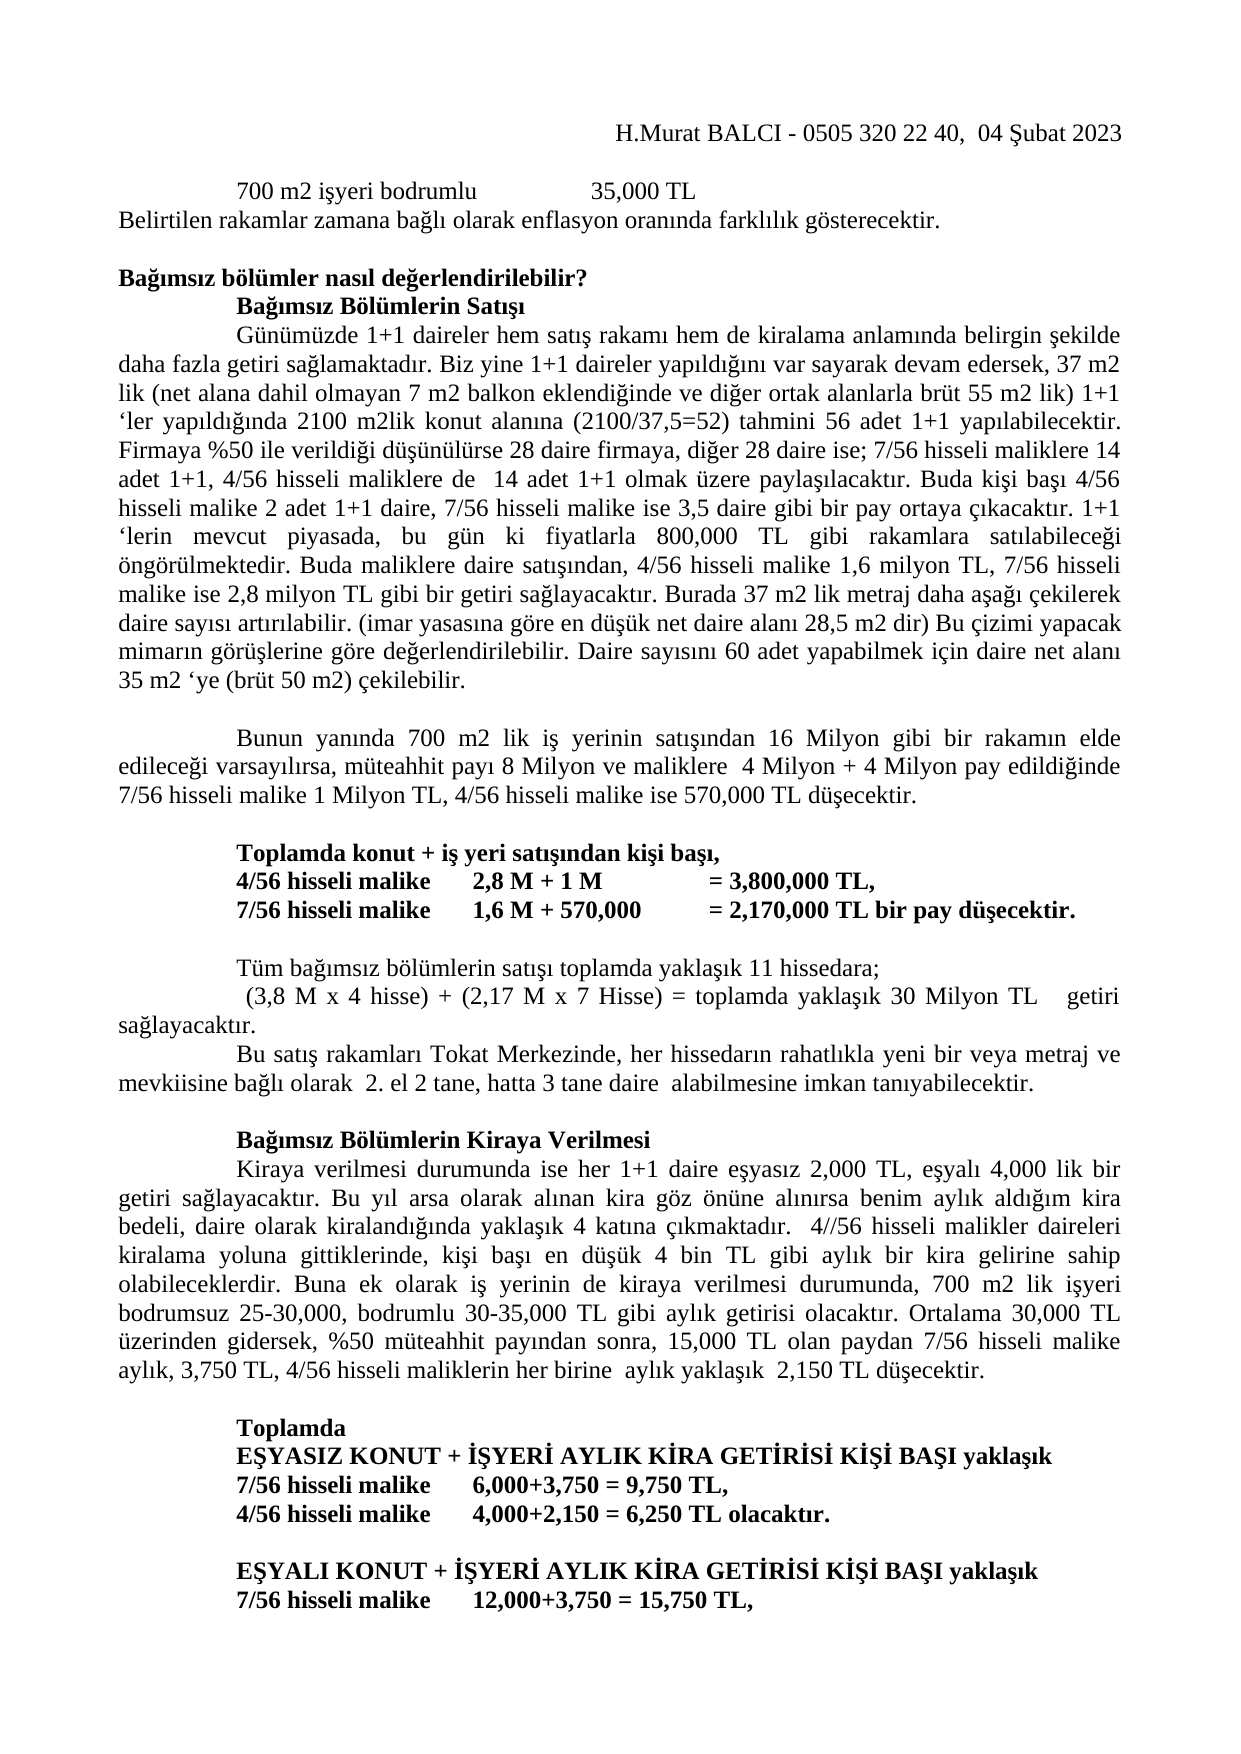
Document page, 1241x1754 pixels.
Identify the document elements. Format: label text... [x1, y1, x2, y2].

text Bu satış rakamları Tokat Merkezinde, her hissedarın rahatlıkla yeni bir veya metraj ve mevkiisine bağlı olarak 2. el 2 tane, hatta 3 tane daire alabilmesine imkan tanıyabilecektir. [118, 1039, 1122, 1096]
text Toplamda [118, 1413, 1122, 1441]
text Toplamda konut + iş yeri satışından kişi başı, [118, 838, 1122, 866]
text Belirtilen rakamlar zamana bağlı olarak enflasyon oranında farklılık gösterecektir. [118, 205, 1122, 234]
text Bağımsız bölümler nasıl değerlendirilebilir? [118, 263, 1122, 291]
text 700 m2 işyeri bodrumlu 35,000 TL [118, 176, 1122, 205]
text 7/56 hisseli malike 6,000+3,750 = 9,750 TL, [118, 1470, 1122, 1499]
text Bunun yanında 700 m2 lik iş yerinin satışından 16 Milyon gibi bir rakamın elde edileceği varsayılırsa, müteahhit payı 8 Milyon ve maliklere 4 Milyon + 4 Milyon pay edildiğinde 7/56 hisseli malike 1 Milyon TL, 4/56 hisseli malike ise 570,000 TL düşecektir. [118, 723, 1122, 809]
text Bağımsız Bölümlerin Kiraya Verilmesi [118, 1125, 1122, 1154]
text EŞYALI KONUT + İŞYERİ AYLIK KİRA GETİRİSİ KİŞİ BAŞI yaklaşık [118, 1556, 1122, 1585]
text EŞYASIZ KONUT + İŞYERİ AYLIK KİRA GETİRİSİ KİŞİ BAŞI yaklaşık [118, 1441, 1122, 1470]
text Tüm bağımsız bölümlerin satışı toplamda yaklaşık 11 hissedara; [118, 953, 1122, 981]
text 4/56 hisseli malike 2,8 M + 1 M = 3,800,000 TL, [118, 866, 1122, 895]
text Günümüzde 1+1 daireler hem satış rakamı hem de kiralama anlamında belirgin şekilde daha fazla getiri sağlamaktadır. Biz yine 1+1 daireler yapıldığını var sayarak devam edersek, 37 m2 lik (net alana dahil olmayan 7 m2 balkon eklendiğinde ve diğer ortak alanlarla brüt 55 m2 lik) 1+1 ‘ler yapıldığında 2100 m2lik konut alanına (2100/37,5=52) tahmini 56 adet 1+1 yapılabilecektir. Firmaya %50 ile verildiği düşünülürse 28 daire firmaya, diğer 28 daire ise; 7/56 hisseli maliklere 14 adet 1+1, 4/56 hisseli maliklere de 14 adet 1+1 olmak üzere paylaşılacaktır. Buda kişi başı 4/56 hisseli malike 2 adet 1+1 daire, 7/56 hisseli malike ise 3,5 daire gibi bir pay ortaya çıkacaktır. 1+1 ‘lerin mevcut piyasada, bu gün ki fiyatlarla 800,000 TL gibi rakamlara satılabileceği öngörülmektedir. Buda maliklere daire satışından, 4/56 hisseli malike 1,6 milyon TL, 7/56 hisseli malike ise 2,8 milyon TL gibi bir getiri sağlayacaktır. Burada 37 m2 lik metraj daha aşağı çekilerek daire sayısı artırılabilir. (imar yasasına göre en düşük net daire alanı 28,5 m2 dir) Bu çizimi yapacak mimarın görüşlerine göre değerlendirilebilir. Daire sayısını 60 adet yapabilmek için daire net alanı 35 m2 ‘ye (brüt 50 m2) çekilebilir. [118, 320, 1122, 694]
text Bağımsız Bölümlerin Satışı [118, 291, 1122, 320]
text Kiraya verilmesi durumunda ise her 1+1 daire eşyasız 2,000 TL, eşyalı 4,000 lik bir getiri sağlayacaktır. Bu yıl arsa olarak alınan kira göz önüne alınırsa benim aylık aldığım kira bedeli, daire olarak kiralandığında yaklaşık 4 katına çıkmaktadır. 4//56 hisseli malikler daireleri kiralama yoluna gittiklerinde, kişi başı en düşük 4 bin TL gibi aylık bir kira gelirine sahip olabileceklerdir. Buna ek olarak iş yerinin de kiraya verilmesi durumunda, 700 m2 lik işyeri bodrumsuz 25-30,000, bodrumlu 30-35,000 TL gibi aylık getirisi olacaktır. Ortalama 30,000 TL üzerinden gidersek, %50 müteahhit payından sonra, 15,000 TL olan paydan 7/56 hisseli malike aylık, 3,750 TL, 4/56 hisseli maliklerin her birine aylık yaklaşık 2,150 TL düşecektir. [118, 1154, 1122, 1384]
text (3,8 M x 4 hisse) + (2,17 M x 7 Hisse) = toplamda yaklaşık 30 Milyon TL getiri sağlayacaktır. [118, 981, 1122, 1039]
text 4/56 hisseli malike 4,000+2,150 = 6,250 TL olacaktır. [118, 1499, 1122, 1528]
text 7/56 hisseli malike 12,000+3,750 = 15,750 TL, [118, 1585, 1122, 1614]
text 7/56 hisseli malike 1,6 M + 570,000 = 2,170,000 TL bir pay düşecektir. [118, 895, 1122, 924]
